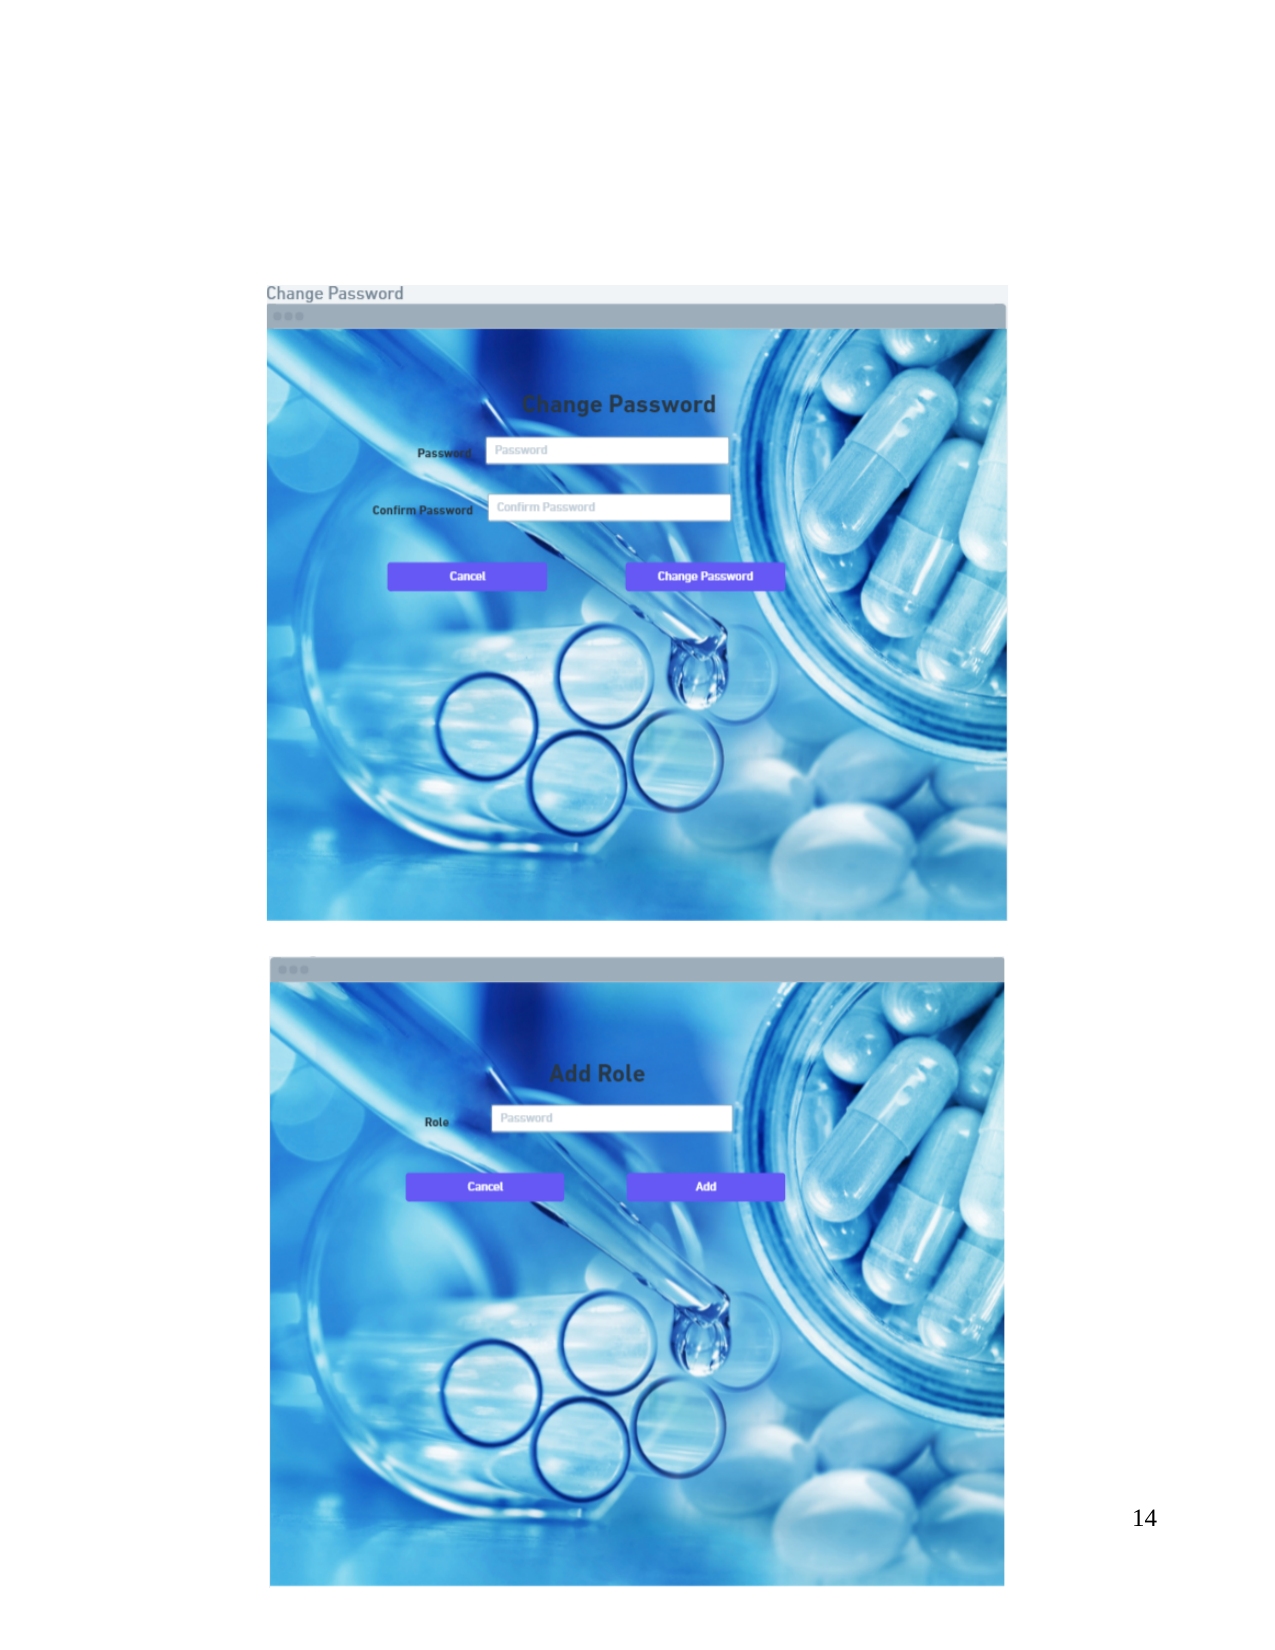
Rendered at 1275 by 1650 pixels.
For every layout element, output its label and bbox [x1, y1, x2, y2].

picture [266, 285, 1009, 921]
picture [269, 956, 1005, 1588]
